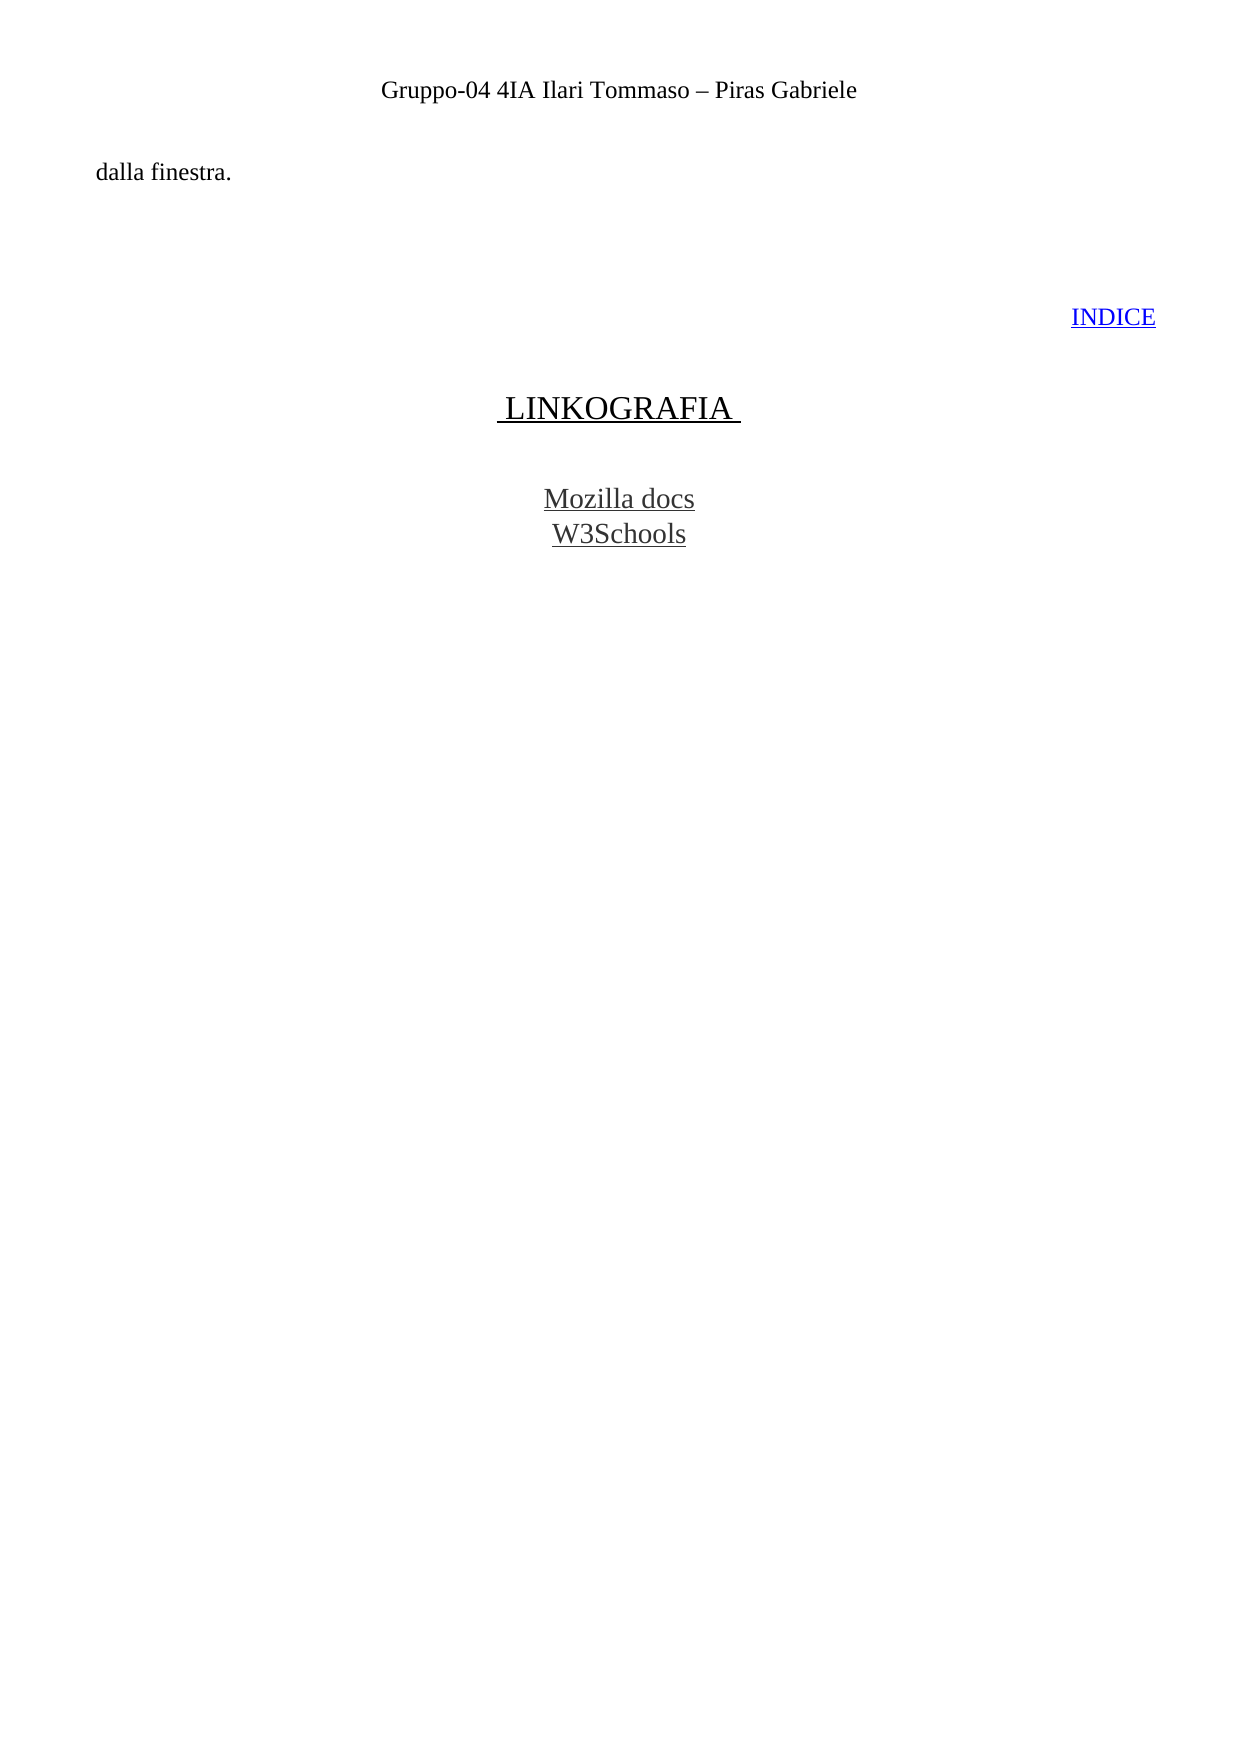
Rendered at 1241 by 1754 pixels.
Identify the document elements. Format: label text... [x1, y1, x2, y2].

text INDICE [75, 302, 1162, 331]
text dalla finestra. [96, 159, 1161, 186]
text Mozilla docs [75, 481, 1163, 514]
text W3Schools [75, 517, 1163, 550]
subtitle LINKOGRAFIA [75, 388, 1162, 427]
